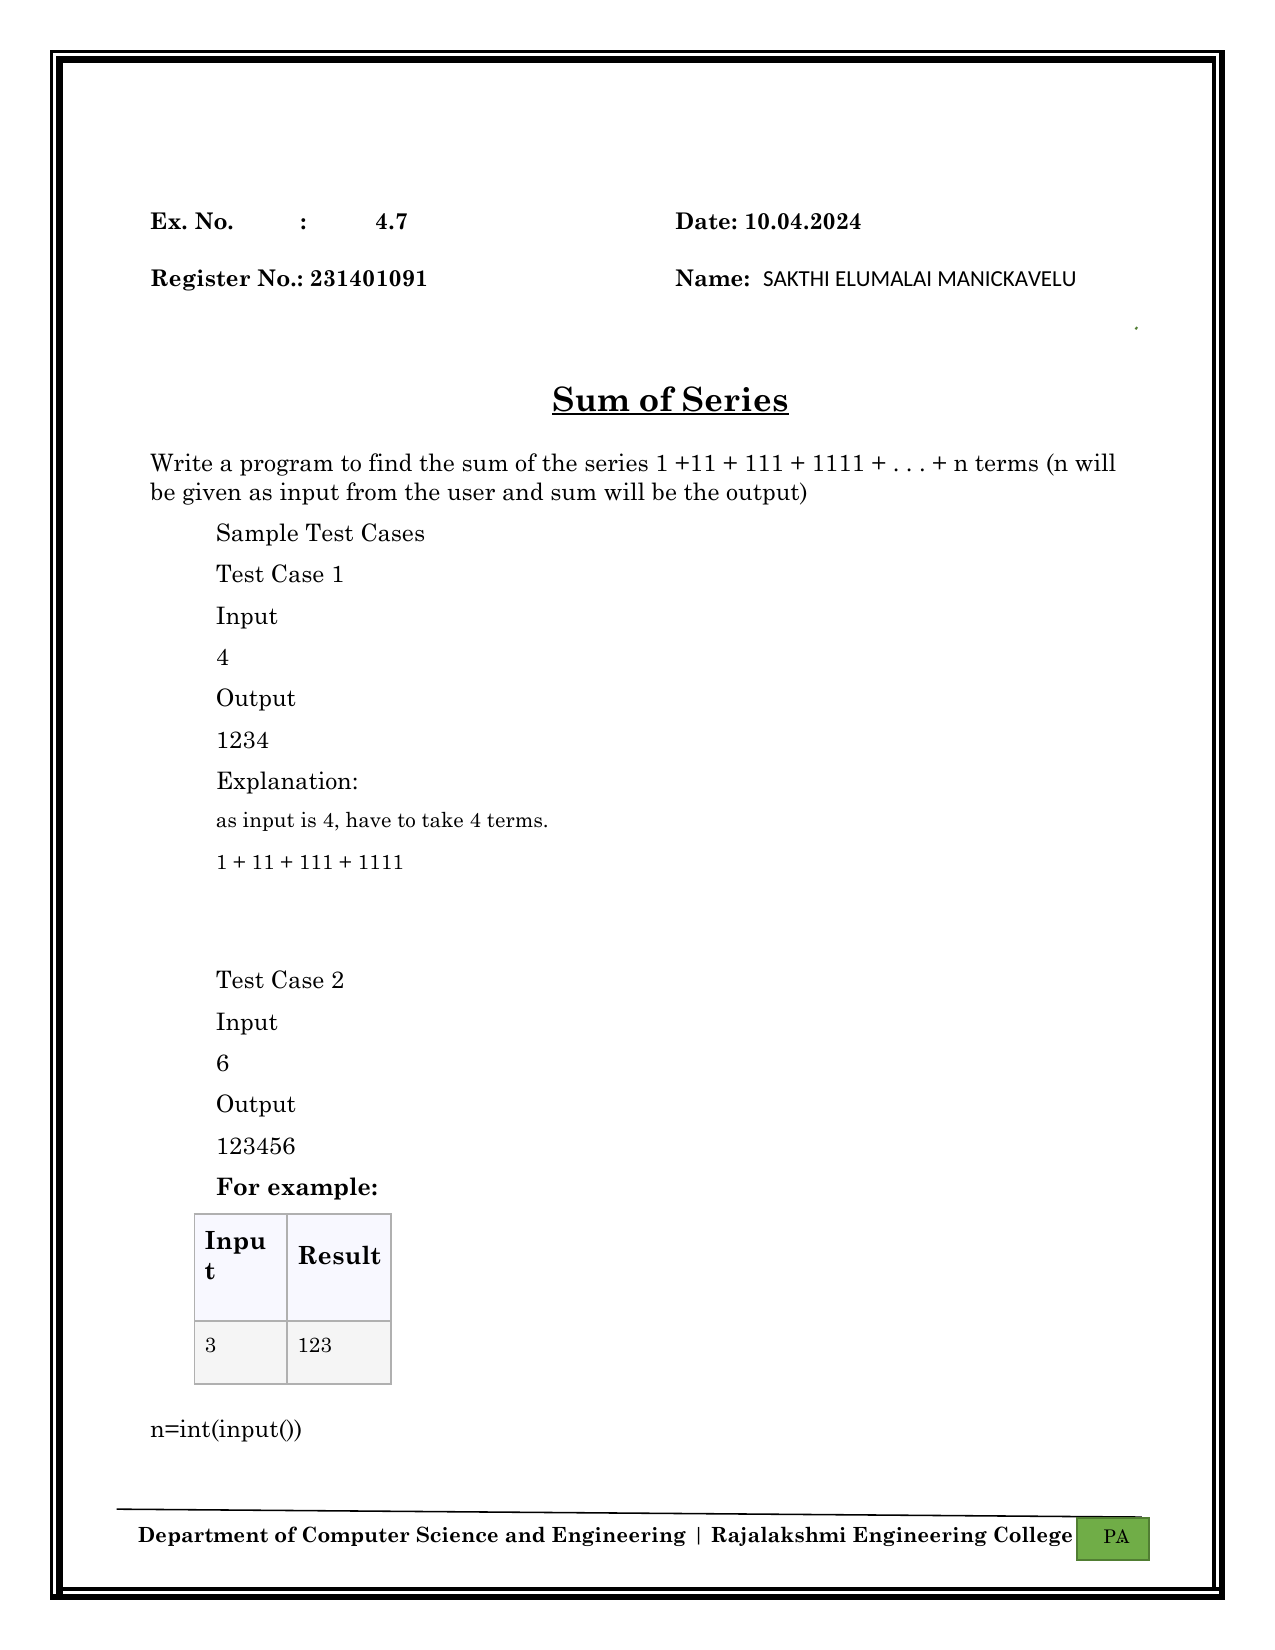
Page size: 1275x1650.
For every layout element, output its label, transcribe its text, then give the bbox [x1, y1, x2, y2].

text 4 [216, 642, 1125, 671]
text Input [216, 1006, 1125, 1035]
text Ex. No. : 4.7 Date: 10.04.2024 [150, 207, 1125, 235]
text Input [216, 600, 1125, 629]
table_cell 123 [288, 1322, 390, 1383]
text Sample Test Cases [216, 518, 1125, 547]
text Explanation: [216, 766, 1125, 795]
text 1234 [216, 724, 1125, 753]
table_header Input [195, 1215, 286, 1320]
text Output [216, 1089, 1125, 1118]
text Output [216, 683, 1125, 712]
text Test Case 2 [216, 965, 1125, 994]
text Write a program to find the sum of the series 1 +11 + 111 + 1111 + . . . + n terms (n will be given as input from the user and sum will be the output) [150, 447, 1125, 505]
text 6 [216, 1048, 1125, 1077]
text Register No.: 231401091 Name: SAKTHI ELUMALAI MANICKAVELU [150, 264, 1125, 292]
text Sum of Series [216, 378, 1125, 418]
text as input is 4, have to take 4 terms. [216, 807, 1125, 832]
text 123456 [216, 1131, 1125, 1159]
text Test Case 1 [216, 559, 1125, 588]
text n=int(input()) [150, 1414, 1125, 1443]
table_cell 3 [195, 1322, 286, 1383]
text For example: [216, 1172, 1125, 1201]
table_header Result [288, 1215, 390, 1320]
text 1 + 11 + 111 + 1111 [216, 849, 1125, 874]
